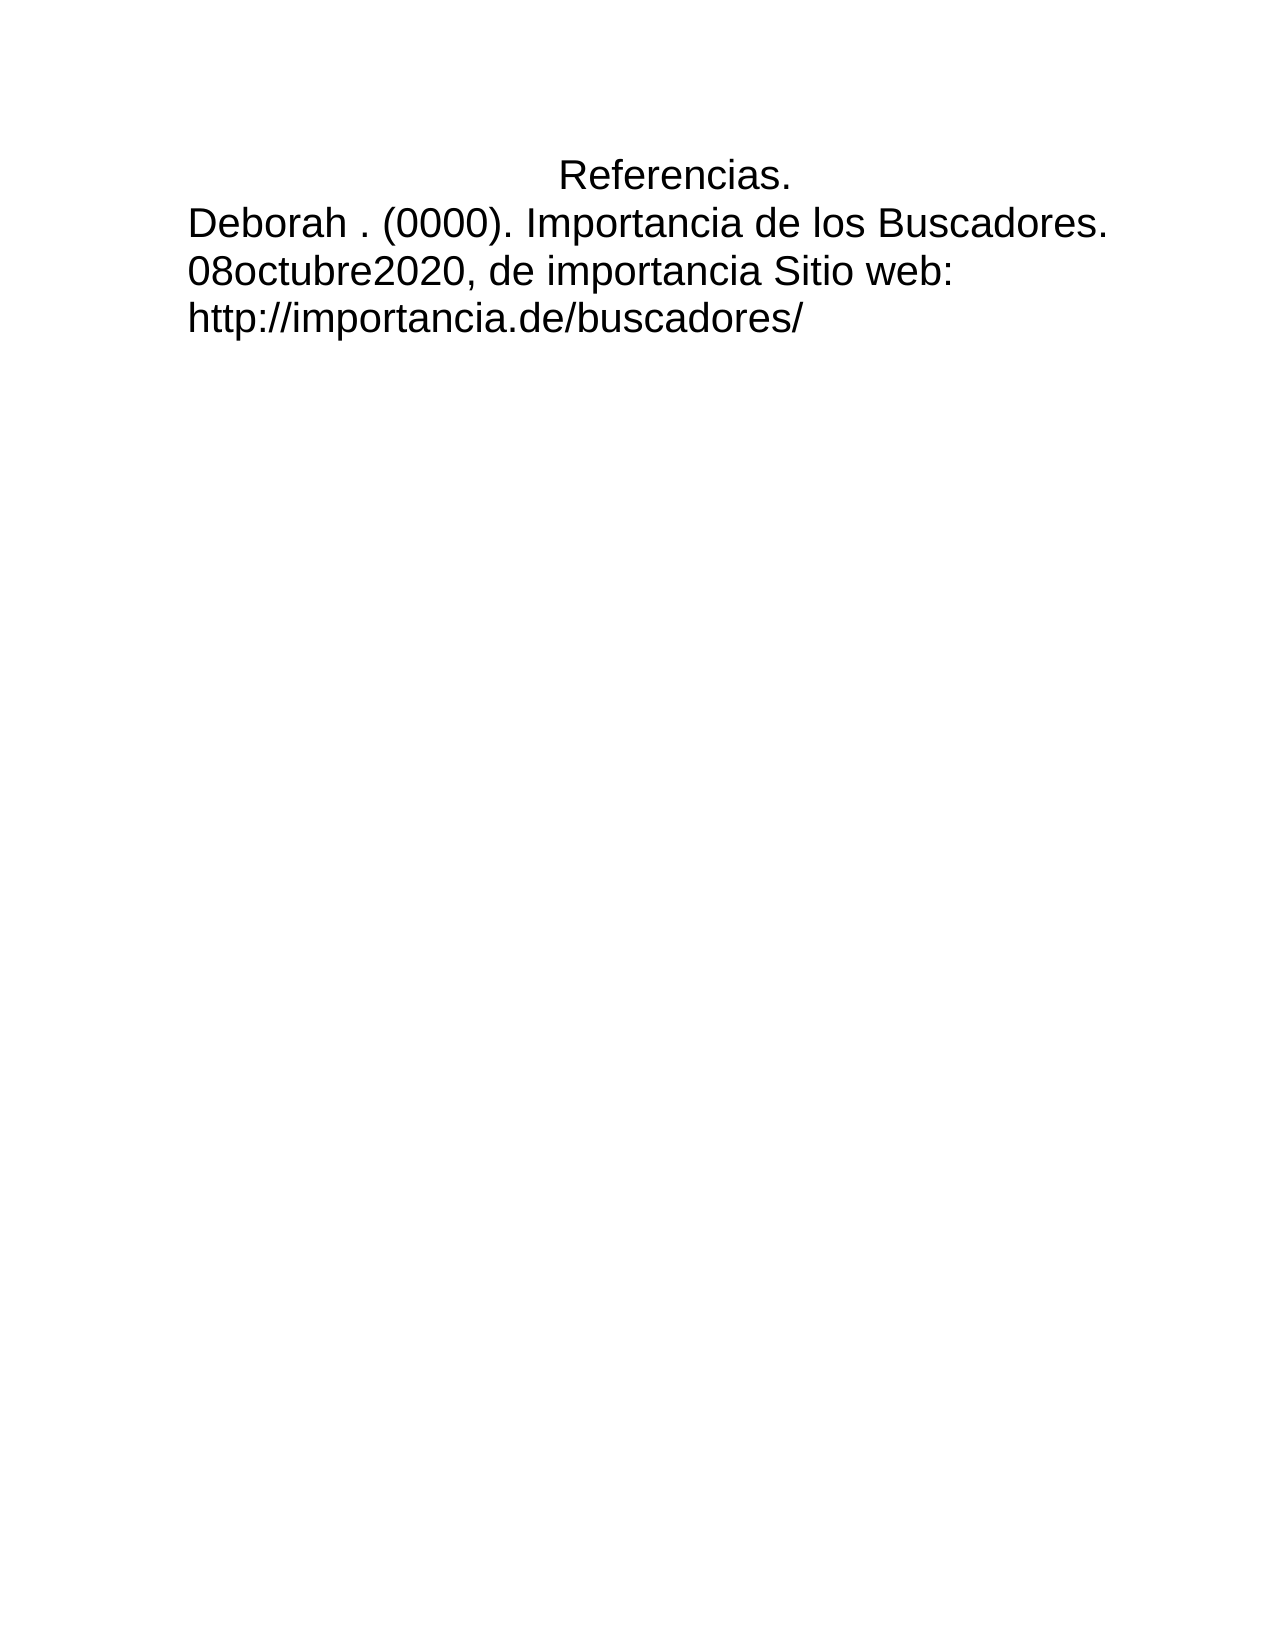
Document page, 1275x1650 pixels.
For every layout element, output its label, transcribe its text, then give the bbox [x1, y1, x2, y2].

text Deborah . (0000). Importancia de los Buscadores. 08octubre2020, de importancia Sitio web: http://importancia.de/buscadores/ [187, 198, 1162, 342]
text Referencias. [187, 150, 1162, 198]
